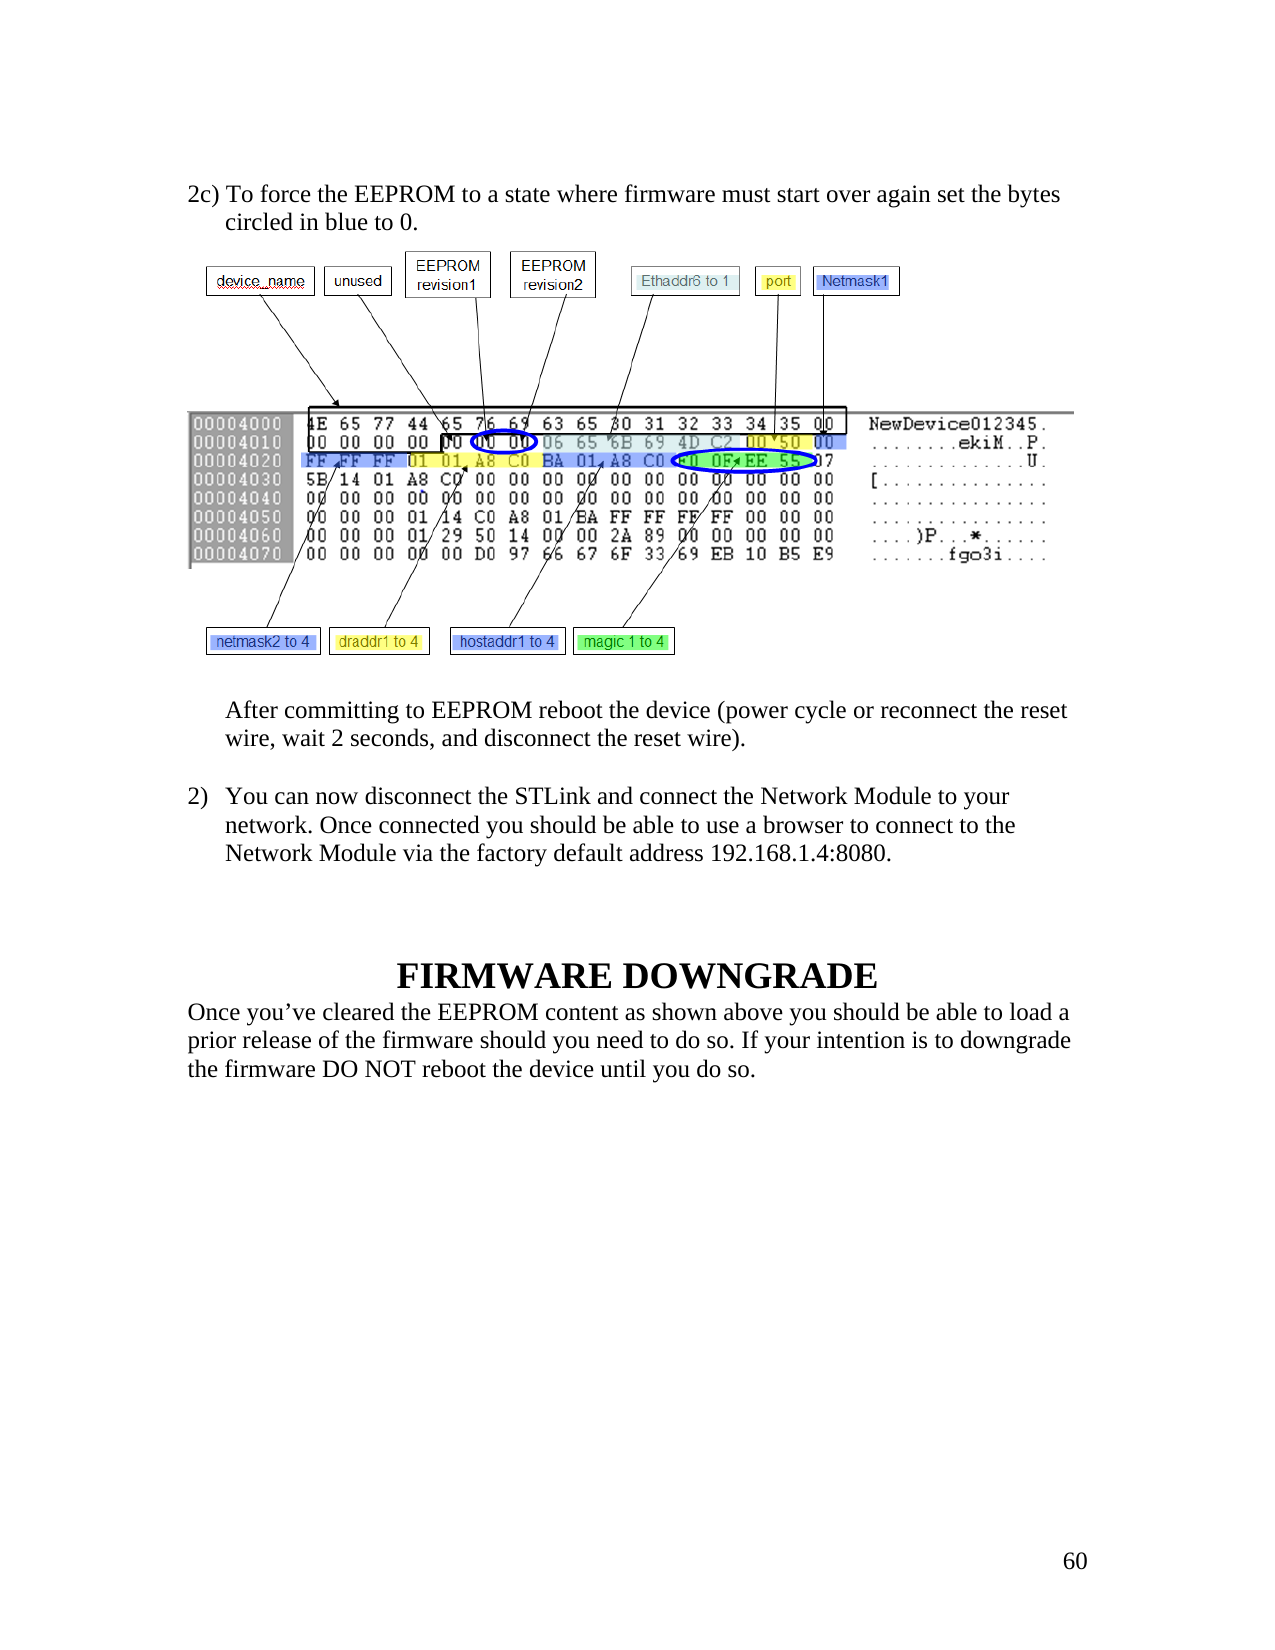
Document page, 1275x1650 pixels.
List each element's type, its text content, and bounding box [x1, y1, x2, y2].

list You can now disconnect the STLink and connect the Network Module to your network. Once connected you should be able to use a browser to connect to the Network Module via the factory default address 192.168.1.4:8080. [187, 781, 1087, 867]
text FIRMWARE DOWNGRADE [187, 953, 1087, 997]
text After committing to EEPROM reboot the device (power cycle or reconnect the reset wire, wait 2 seconds, and disconnect the reset wire). [225, 695, 1087, 752]
picture [187, 236, 1077, 666]
text Once you’ve cleared the EEPROM content as shown above you should be able to load a prior release of the firmware should you need to do so. If your intention is to downgrade the firmware DO NOT reboot the device until you do so. [187, 997, 1087, 1083]
text 2c) To force the EEPROM to a state where firmware must start over again set the bytes circled in blue to 0. [187, 179, 1087, 236]
